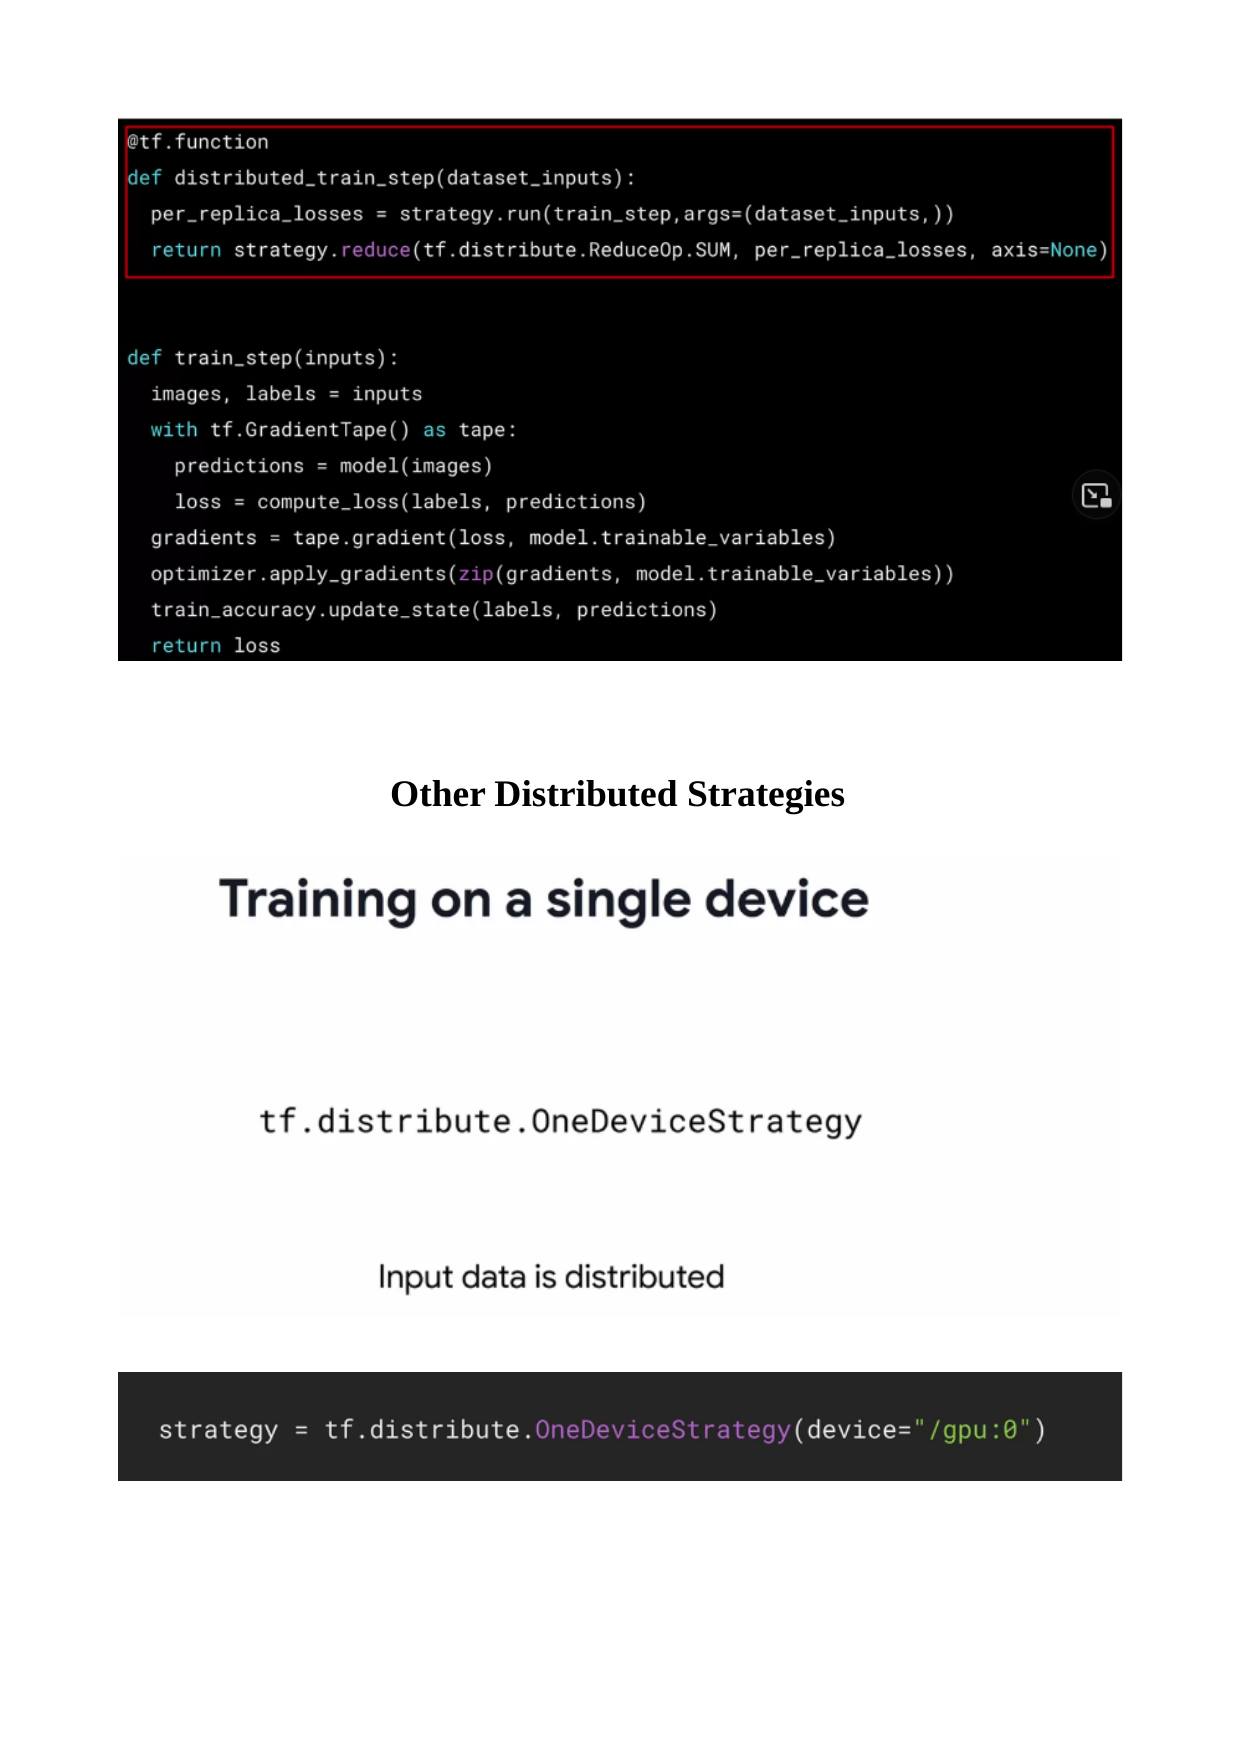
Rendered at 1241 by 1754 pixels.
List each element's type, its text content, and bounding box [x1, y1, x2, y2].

picture [118, 1372, 1123, 1481]
picture [118, 856, 1123, 1316]
picture [118, 118, 1123, 661]
subtitle Other Distributed Strategies [118, 772, 1122, 815]
